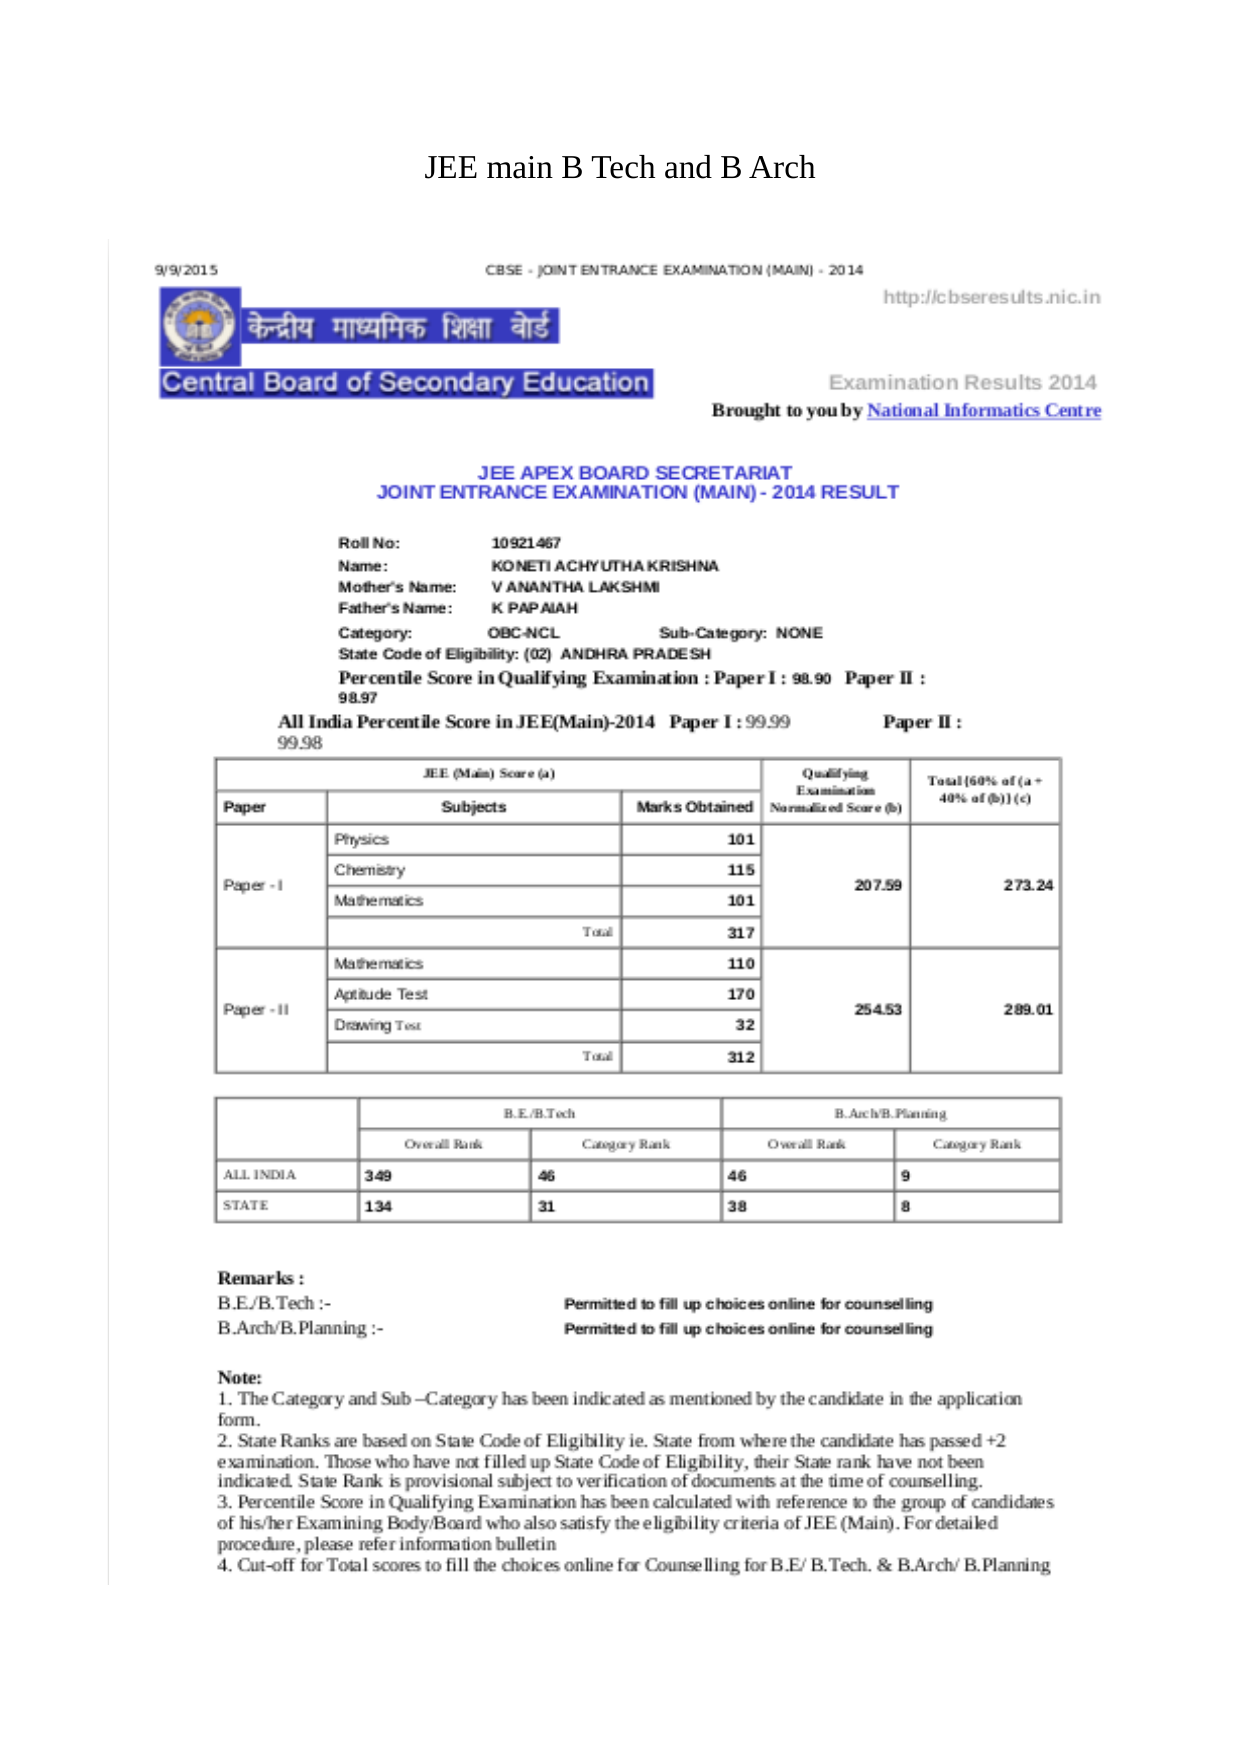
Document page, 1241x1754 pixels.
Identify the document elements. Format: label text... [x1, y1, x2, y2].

text JEE main B Tech and B Arch [118, 147, 1122, 185]
picture [107, 239, 1166, 1585]
